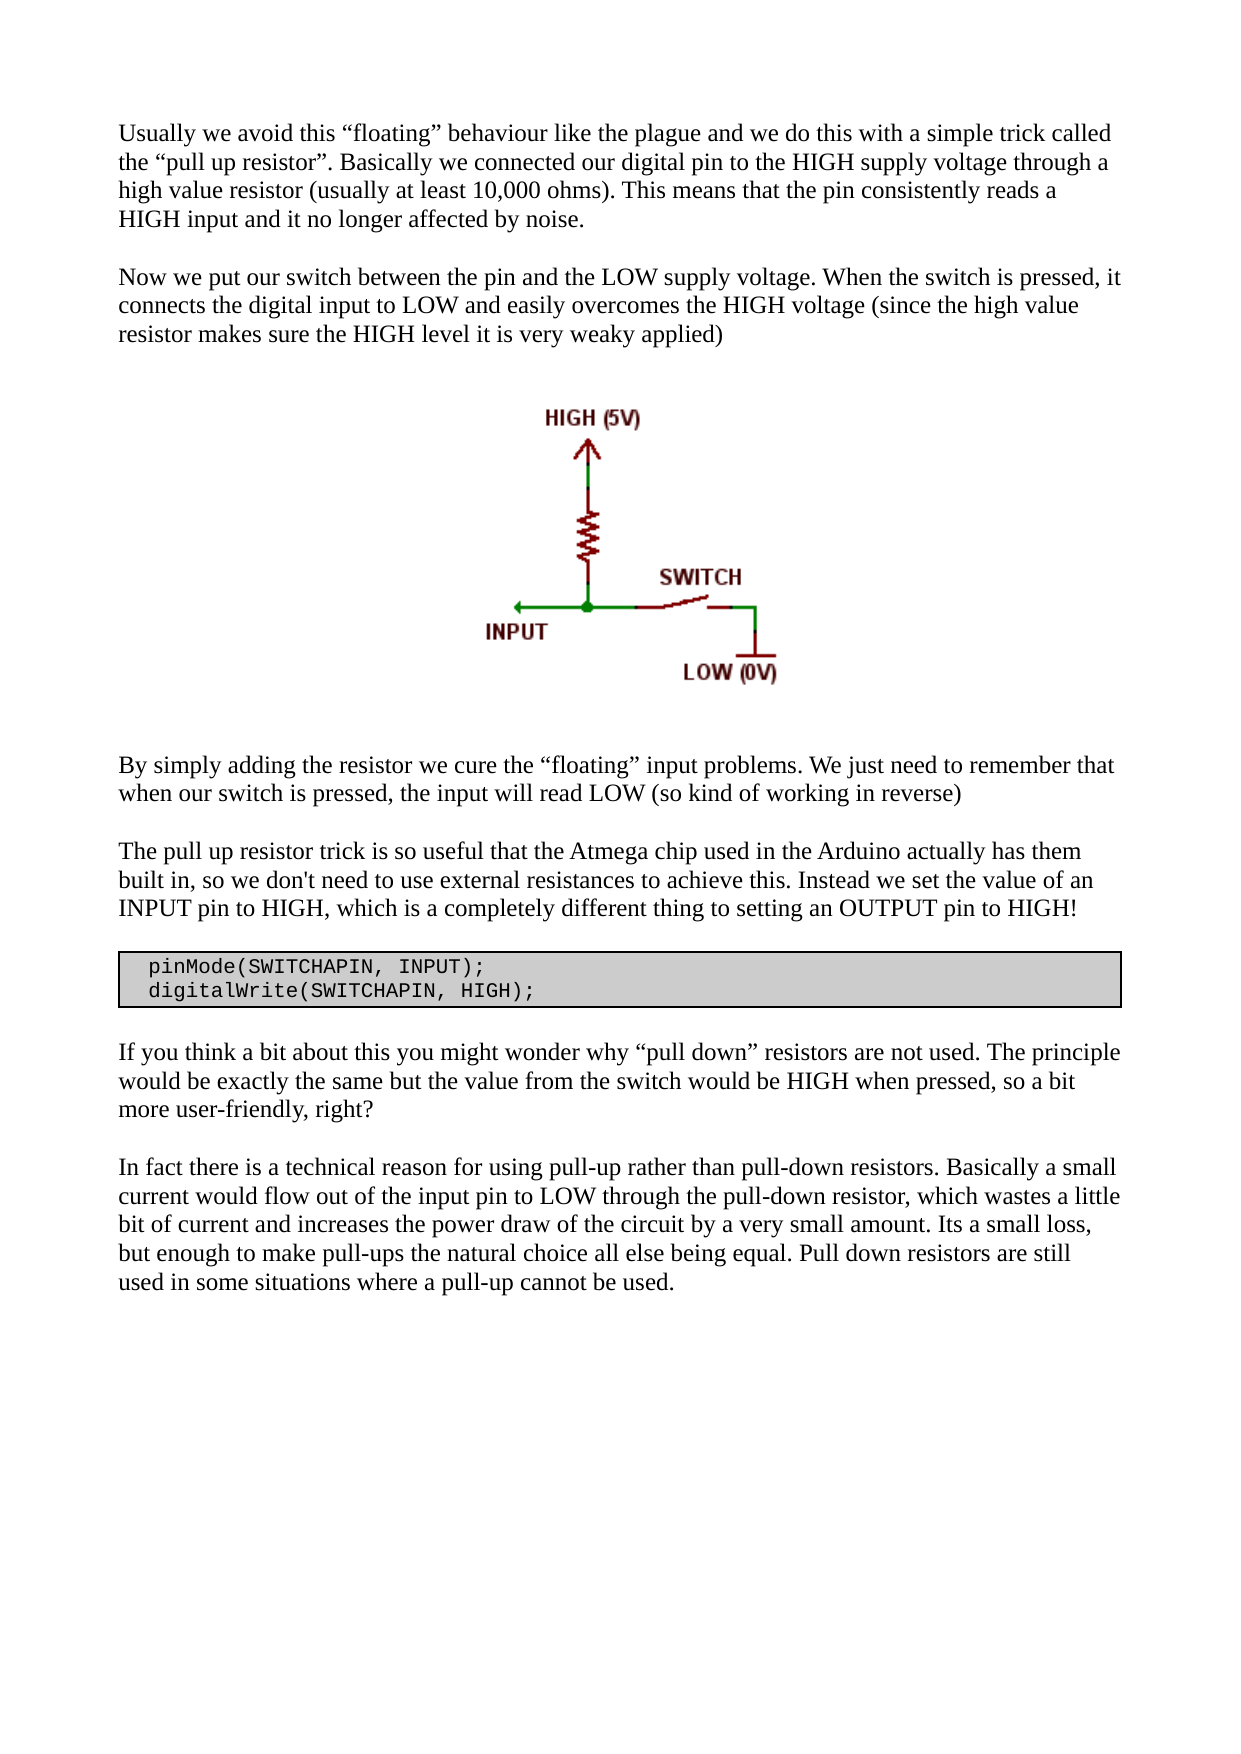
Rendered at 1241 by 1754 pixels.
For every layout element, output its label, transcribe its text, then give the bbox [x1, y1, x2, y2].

text digitalWrite(SWITCHAPIN, HIGH); [120, 974, 1120, 1006]
text Usually we avoid this “floating” behaviour like the plague and we do this with a simple trick called the “pull up resistor”. Basically we connected our digital pin to the HIGH supply voltage through a high value resistor (usually at least 10,000 ohms). This means that the pin consistently reads a HIGH input and it no longer affected by noise. [118, 118, 1122, 233]
text Now we put our switch between the pin and the LOW supply voltage. When the switch is pressed, it connects the digital input to LOW and easily overcomes the HIGH voltage (since the high value resistor makes sure the HIGH level it is very weaky applied) [118, 262, 1122, 348]
text The pull up resistor trick is so useful that the Atmega chip used in the Arduino actually has them built in, so we don't need to use external resistances to achieve this. Instead we set the value of an INPUT pin to HIGH, which is a completely different thing to setting an OUTPUT pin to HIGH! [118, 836, 1122, 922]
text In fact there is a technical reason for using pull-up rather than pull-down resistors. Basically a small current would flow out of the input pin to LOW through the pull-down resistor, which wastes a little bit of current and increases the power draw of the circuit by a very small amount. Its a small loss, but enough to make pull-ups the natural choice all else being equal. Pull down resistors are still used in some situations where a pull-up cannot be used. [118, 1152, 1122, 1296]
text By simply adding the resistor we cure the “floating” input problems. We just need to remember that when our switch is pressed, the input will read LOW (so kind of working in reverse) [118, 750, 1122, 807]
text If you think a bit about this you might wonder why “pull down” resistors are not used. The principle would be exactly the same but the value from the switch would be HIGH when pressed, so a bit more user-friendly, right? [118, 1037, 1122, 1123]
text pinMode(SWITCHAPIN, INPUT); [120, 953, 1120, 974]
